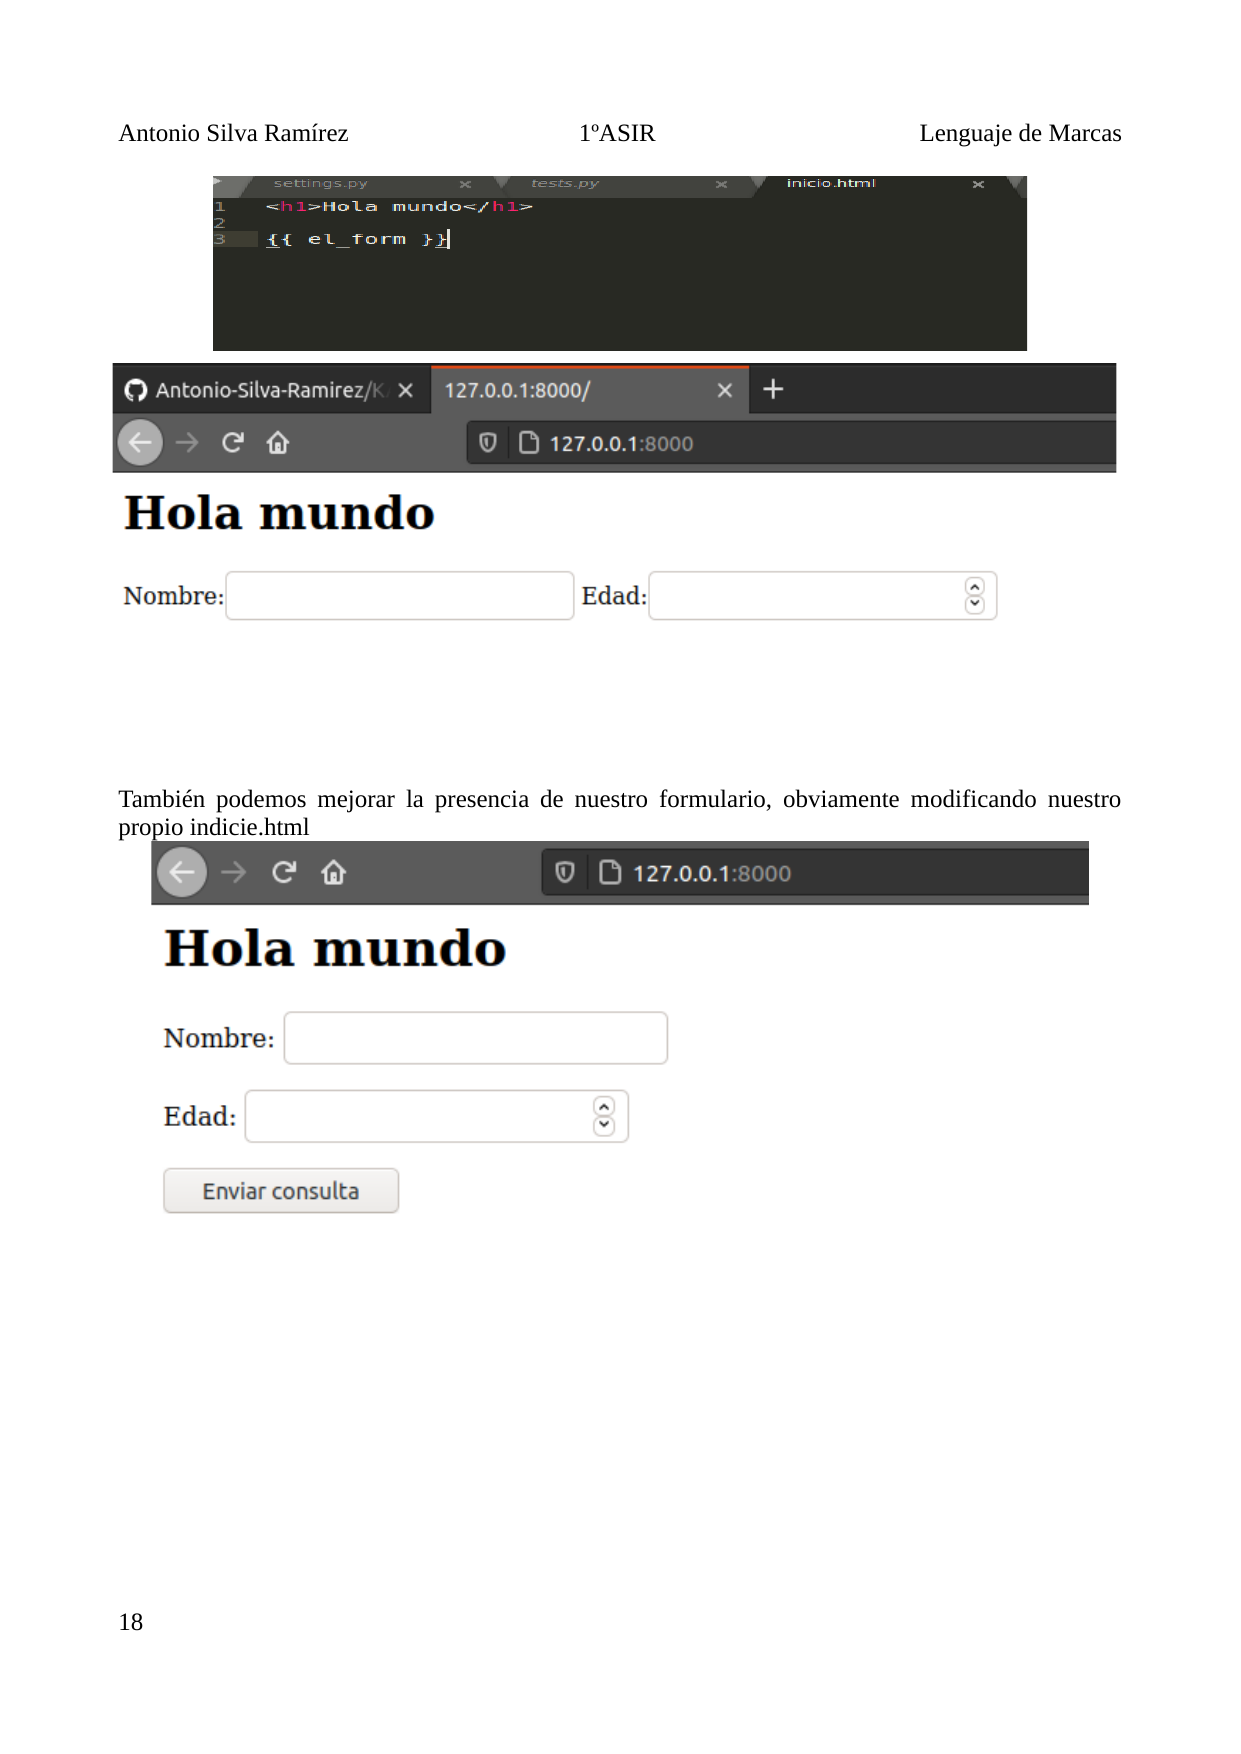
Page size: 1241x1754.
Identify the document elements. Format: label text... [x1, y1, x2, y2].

text También podemos mejorar la presencia de nuestro formulario, obviamente modificando nuestro propio indicie.html [118, 784, 1122, 841]
picture [151, 841, 1089, 1295]
picture [213, 176, 1028, 351]
picture [112, 363, 1117, 755]
